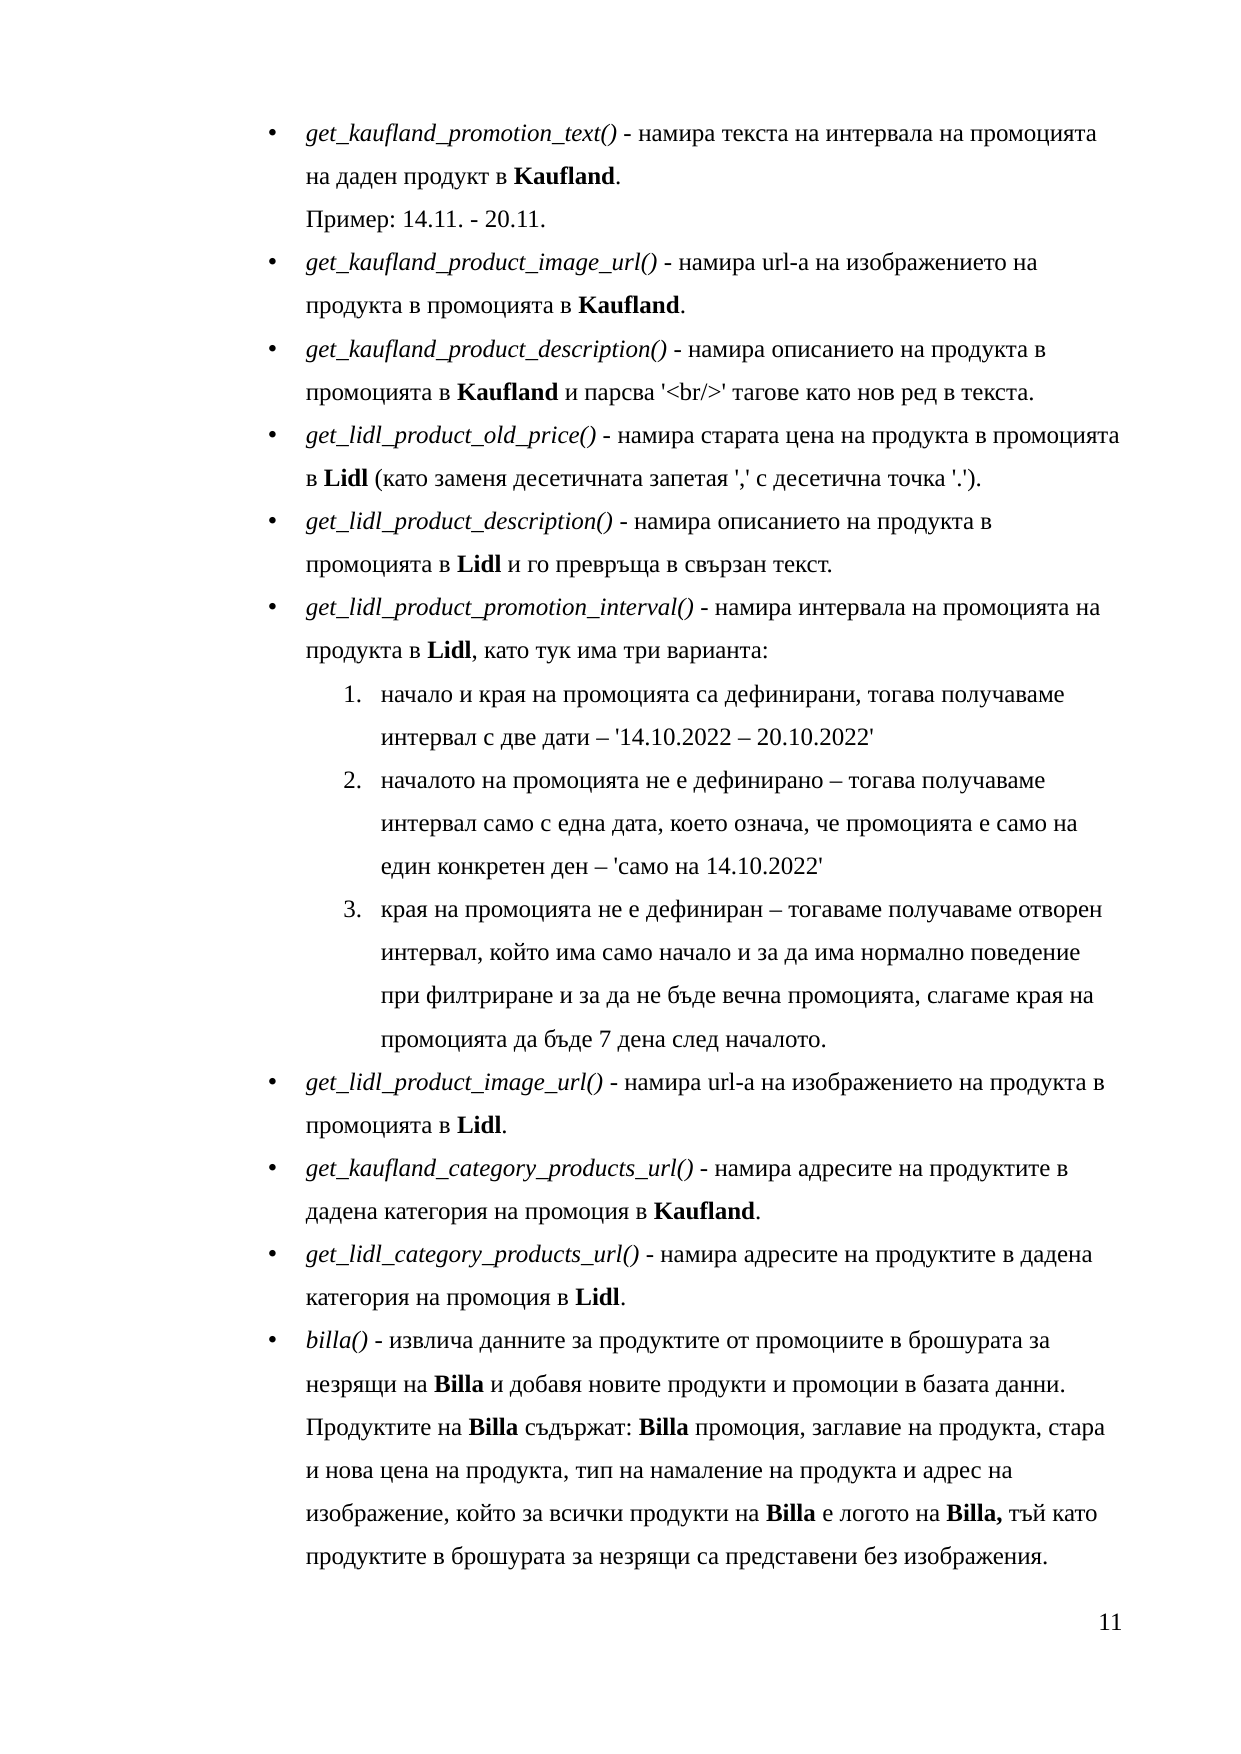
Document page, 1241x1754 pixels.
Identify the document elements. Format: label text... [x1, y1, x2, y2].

list get_lidl_product_description() - намира описанието на продукта в промоцията в Lidl и го превръща в свързан текст. [268, 506, 1122, 578]
list get_lidl_category_products_url() - намира адресите на продуктите в дадена категория на промоция в Lidl. [268, 1239, 1122, 1311]
list края на промоцията не е дефиниран – тогаваме получаваме отворен интервал, който има само начало и за да има нормално поведение при филтриране и за да не бъде вечна промоцията, слагаме края на промоцията да бъде 7 дена след началото. [343, 894, 1122, 1052]
list get_lidl_product_old_price() - намира старата цена на продукта в промоцията в Lidl (като заменя десетичната запетая ',' с десетична точка '.'). [268, 420, 1122, 492]
list get_lidl_product_promotion_interval() - намира интервала на промоцията на продукта в Lidl, като тук има три варианта: [268, 592, 1122, 664]
list начало и края на промоцията са дефинирани, тогава получаваме интервал с две дати – '14.10.2022 – 20.10.2022' [343, 679, 1122, 751]
list началото на промоцията не е дефинирано – тогава получаваме интервал само с една дата, което означа, че промоцията е само на един конкретен ден – 'само на 14.10.2022' [343, 765, 1122, 880]
list billa() - извлича данните за продуктите от промоциите в брошурата за незрящи на Billa и добавя новите продукти и промоции в базата данни. Продуктите на Billa съдържат: Billa промоция, заглавие на продукта, стара и нова цена на продукта, тип на намаление на продукта и адрес на изображение, който за всички продукти на Billa е логото на Billa, тъй като продуктите в брошурата за незрящи са представени без изображения. [268, 1326, 1122, 1570]
list get_kaufland_promotion_text() - намира текста на интервала на промоцията на даден продукт в Kaufland. [268, 118, 1122, 190]
list get_kaufland_category_products_url() - намира адресите на продуктите в дадена категория на промоция в Kaufland. [268, 1153, 1122, 1225]
list get_kaufland_product_image_url() - намира url-a на изображението на продукта в промоцията в Kaufland. [268, 247, 1122, 319]
list get_lidl_product_image_url() - намира url-a на изображението на продукта в промоцията в Lidl. [268, 1067, 1122, 1139]
list Пример: 14.11. - 20.11. [268, 204, 1122, 233]
list get_kaufland_product_description() - намира описанието на продукта в промоцията в Kaufland и парсва '<br/>' тагове като нов ред в текста. [268, 334, 1122, 406]
